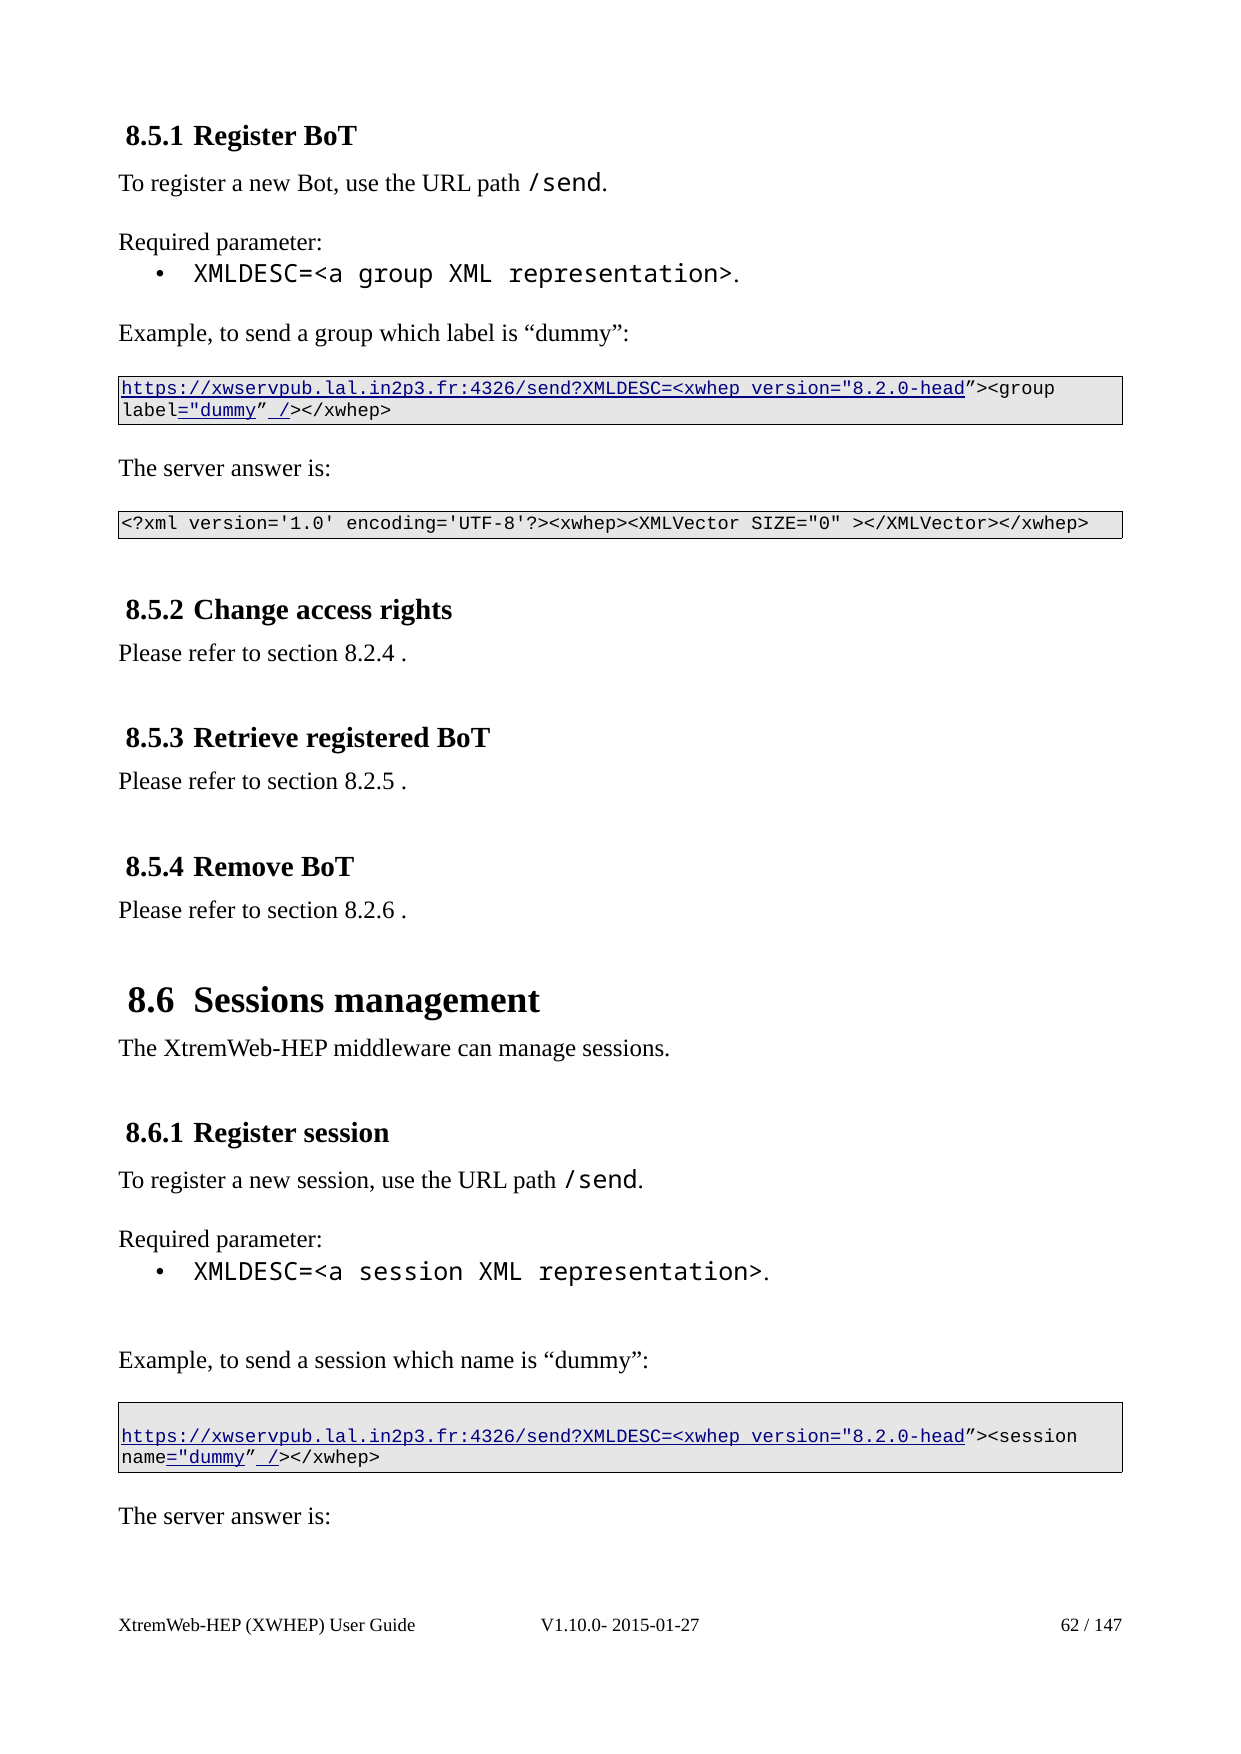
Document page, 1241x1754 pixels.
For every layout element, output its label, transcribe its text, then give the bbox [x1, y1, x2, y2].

text Required parameter: [118, 227, 1122, 256]
text https://xwservpub.lal.in2p3.fr:4326/send?XMLDESC=<xwhep version="8.2.0-head”><session name="dummy” /></xwhep> [119, 1423, 1122, 1472]
text The XtremWeb-HEP middleware can manage sessions. [118, 1033, 1122, 1062]
text Required parameter: [118, 1224, 1122, 1253]
subtitle Register session [118, 1116, 1122, 1149]
subtitle Change access rights [118, 592, 1122, 625]
text Please refer to section8.2.4. [118, 638, 1122, 667]
subtitle Sessions management [118, 977, 1122, 1021]
text To register a new Bot, use the URL path /send. [118, 164, 1122, 198]
list XMLDESC=<a group XML representation>. [156, 256, 1122, 290]
subtitle Retrieve registered BoT [118, 720, 1122, 754]
text <?xml version='1.0' encoding='UTF-8'?><xwhep><XMLVector SIZE="0" ></XMLVector></xwhep> [119, 512, 1122, 538]
subtitle Remove BoT [118, 849, 1122, 882]
text The server answer is: [118, 1501, 1122, 1529]
text Example, to send a session which name is “dummy”: [118, 1345, 1122, 1373]
text https://xwservpub.lal.in2p3.fr:4326/send?XMLDESC=<xwhep version="8.2.0-head”><group label="dummy” /></xwhep> [119, 377, 1122, 424]
text Example, to send a group which label is “dummy”: [118, 318, 1122, 347]
text Please refer to section8.2.5. [118, 766, 1122, 795]
text The server answer is: [118, 453, 1122, 482]
text To register a new session, use the URL path /send. [118, 1162, 1122, 1196]
text Please refer to section8.2.6. [118, 895, 1122, 924]
subtitle Register BoT [118, 118, 1122, 152]
list XMLDESC=<a session XML representation>. [156, 1253, 1122, 1287]
